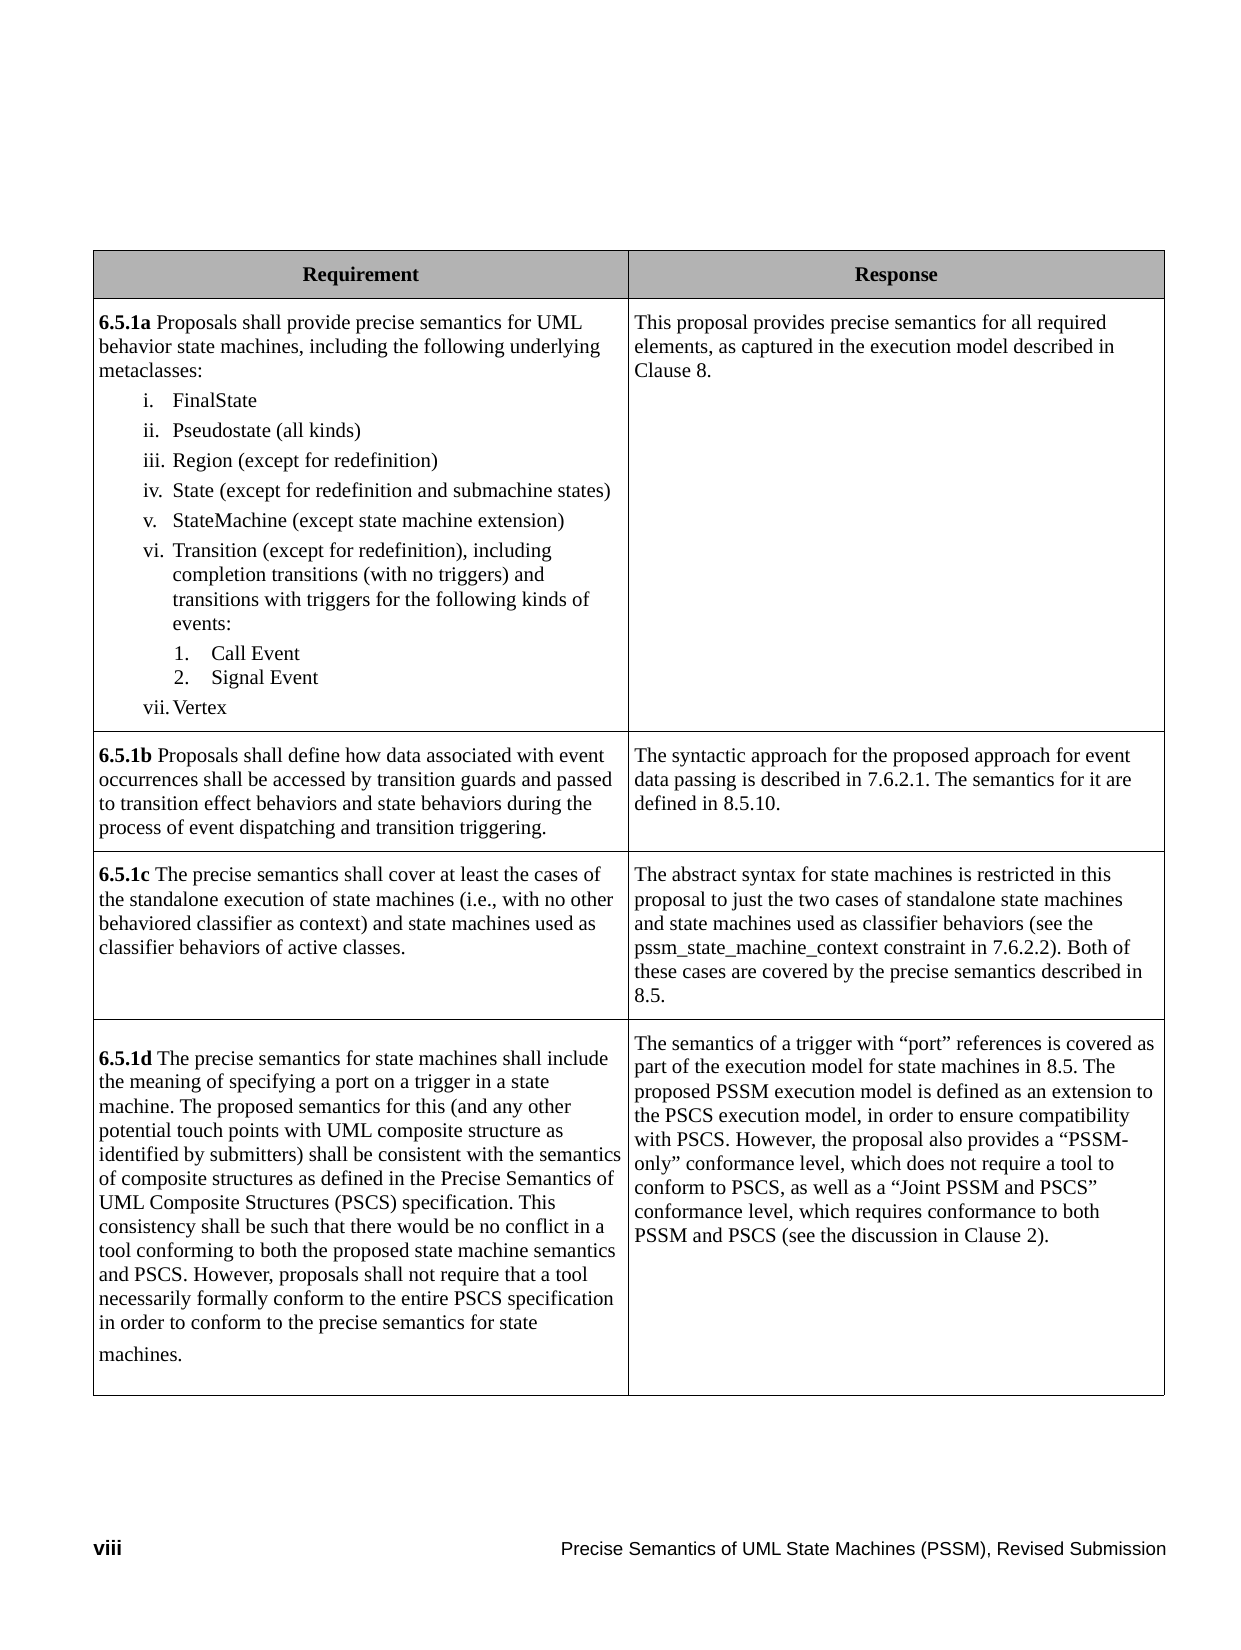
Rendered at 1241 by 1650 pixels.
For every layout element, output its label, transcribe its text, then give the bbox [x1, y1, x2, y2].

table_cell This proposal provides precise semantics for all required elements, as captured in the execution model described in Clause 8. [629, 299, 1164, 731]
table_cell The syntactic approach for the proposed approach for event data passing is described in 7.6.2.1. The semantics for it are defined in 8.5.10. [629, 732, 1164, 851]
table_cell 6.5.1a Proposals shall provide precise semantics for UML behavior state machines, including the following underlying metaclasses: FinalState Pseudostate (all kinds) Region (except for redefinition) State (except for redefinition and submachine states) StateMachine (except state machine extension) Transition (except for redefinition), including completion transitions (with no triggers) and transitions with triggers for the following kinds of events: Call Event Signal Event Vertex [94, 299, 628, 731]
table_header Requirement [94, 251, 628, 298]
table_cell The semantics of a trigger with “port” references is covered as part of the execution model for state machines in 8.5. The proposed PSSM execution model is defined as an extension to the PSCS execution model, in order to ensure compatibility with PSCS. However, the proposal also provides a “PSSM-only” conformance level, which does not require a tool to conform to PSCS, as well as a “Joint PSSM and PSCS” conformance level, which requires conformance to both PSSM and PSCS (see the discussion in Clause 2). [629, 1020, 1164, 1395]
table_cell 6.5.1d The precise semantics for state machines shall include the meaning of specifying a port on a trigger in a state machine. The proposed semantics for this (and any other potential touch points with UML composite structure as identified by submitters) shall be consistent with the semantics of composite structures as defined in the Precise Semantics of UML Composite Structures (PSCS) specification. This consistency shall be such that there would be no conflict in a tool conforming to both the proposed state machine semantics and PSCS. However, proposals shall not require that a tool necessarily formally conform to the entire PSCS specification in order to conform to the precise semantics for state machines. [94, 1020, 628, 1395]
table_cell 6.5.1b Proposals shall define how data associated with event occurrences shall be accessed by transition guards and passed to transition effect behaviors and state behaviors during the process of event dispatching and transition triggering. [94, 732, 628, 851]
table_cell The abstract syntax for state machines is restricted in this proposal to just the two cases of standalone state machines and state machines used as classifier behaviors (see the pssm_state_machine_context constraint in 7.6.2.2). Both of these cases are covered by the precise semantics described in 8.5. [629, 852, 1164, 1018]
table_header Response [629, 251, 1164, 298]
table_cell 6.5.1c The precise semantics shall cover at least the cases of the standalone execution of state machines (i.e., with no other behaviored classifier as context) and state machines used as classifier behaviors of active classes. [94, 852, 628, 1018]
